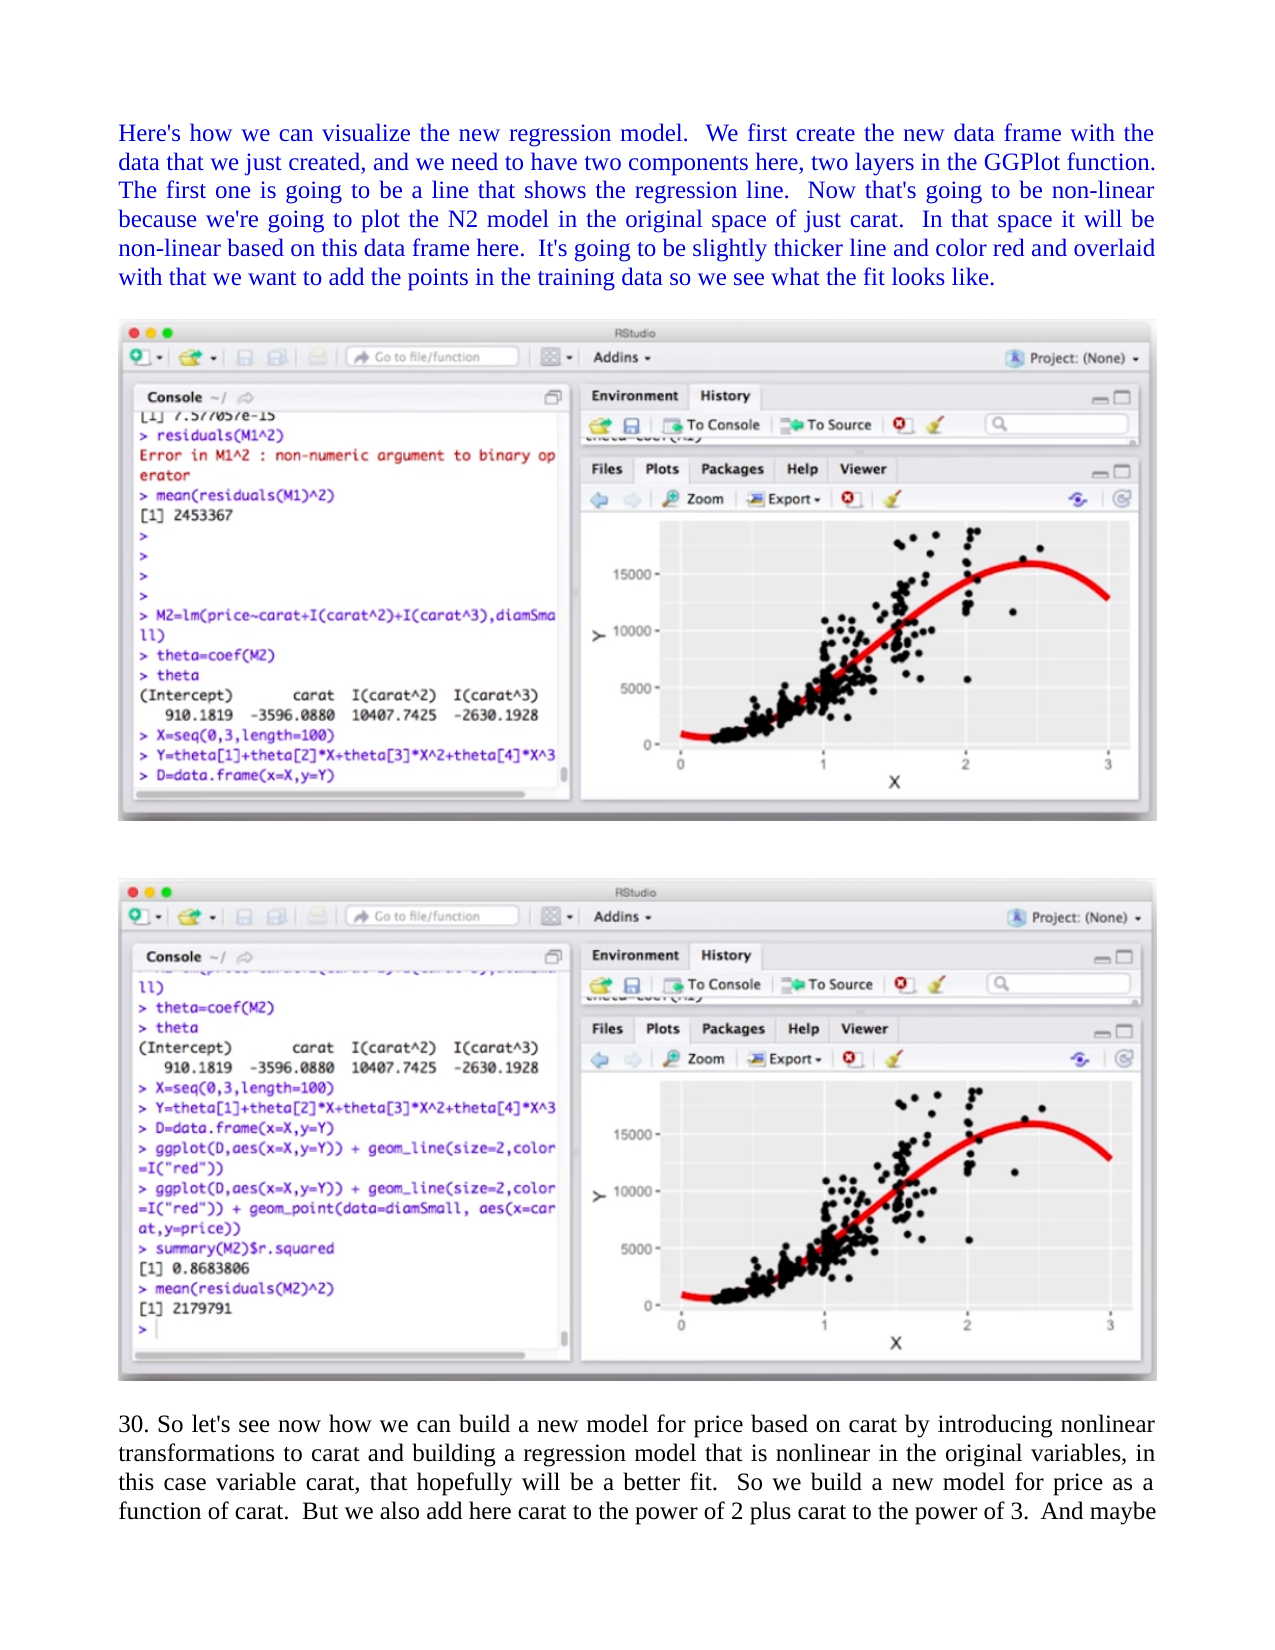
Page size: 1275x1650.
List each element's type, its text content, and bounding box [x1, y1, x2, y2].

text Here's how we can visualize the new regression model. We first create the new data frame with the data that we just created, and we need to have two components here, two layers in the GGPlot function. The first one is going to be a line that shows the regression line. Now that's going to be non-linear because we're going to plot the N2 model in the original space of just carat. In that space it will be non-linear based on this data frame here. It's going to be slightly thicker line and color red and overlaid with that we want to add the points in the training data so we see what the fit looks like. [118, 118, 1157, 291]
picture [118, 878, 1157, 1381]
text 30. So let's see now how we can build a new model for price based on carat by introducing nonlinear transformations to carat and building a regression model that is nonlinear in the original variables, in this case variable carat, that hopefully will be a better fit. So we build a new model for price as a function of carat. But we also add here carat to the power of 2 plus carat to the power of 3. And maybe [118, 1409, 1157, 1524]
picture [118, 319, 1157, 821]
